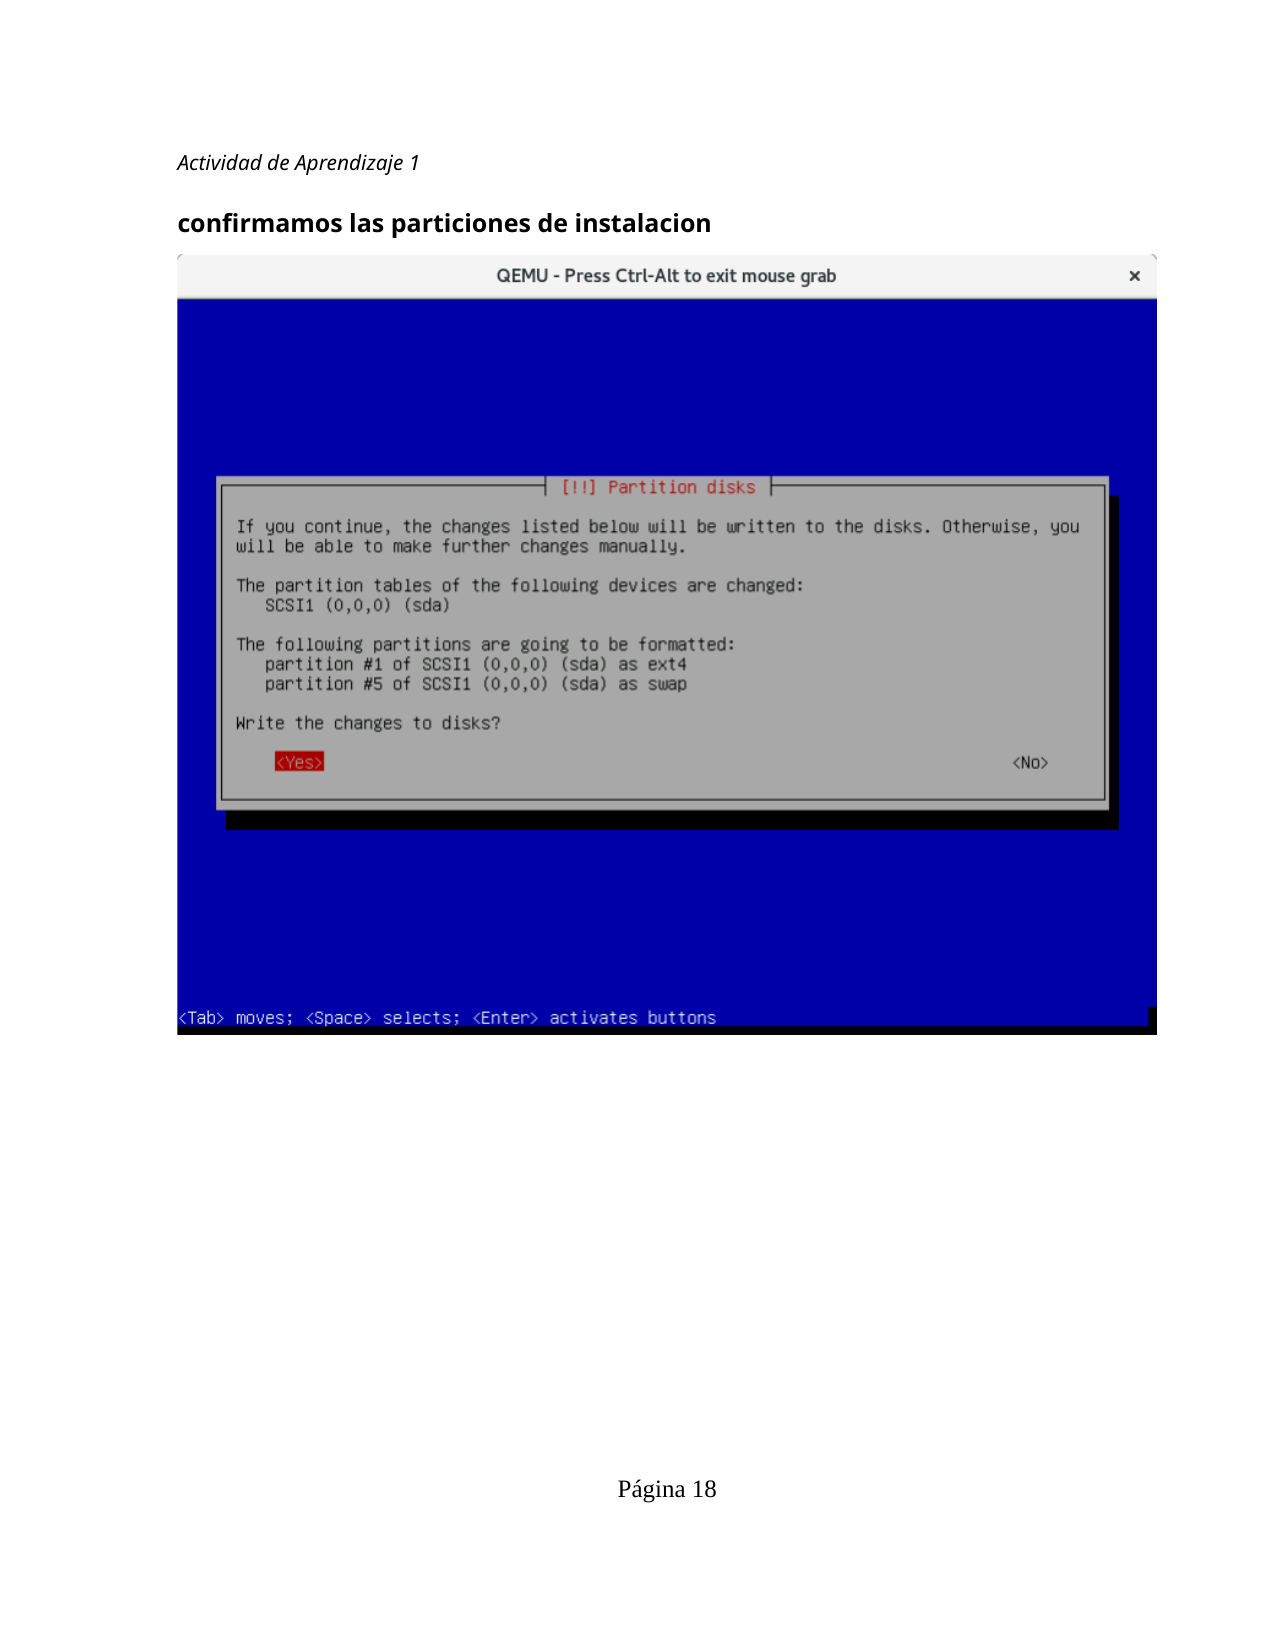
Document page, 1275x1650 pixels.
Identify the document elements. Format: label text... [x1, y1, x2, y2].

picture [177, 254, 1157, 1035]
text confirmamos las particiones de instalacion [177, 206, 1157, 239]
